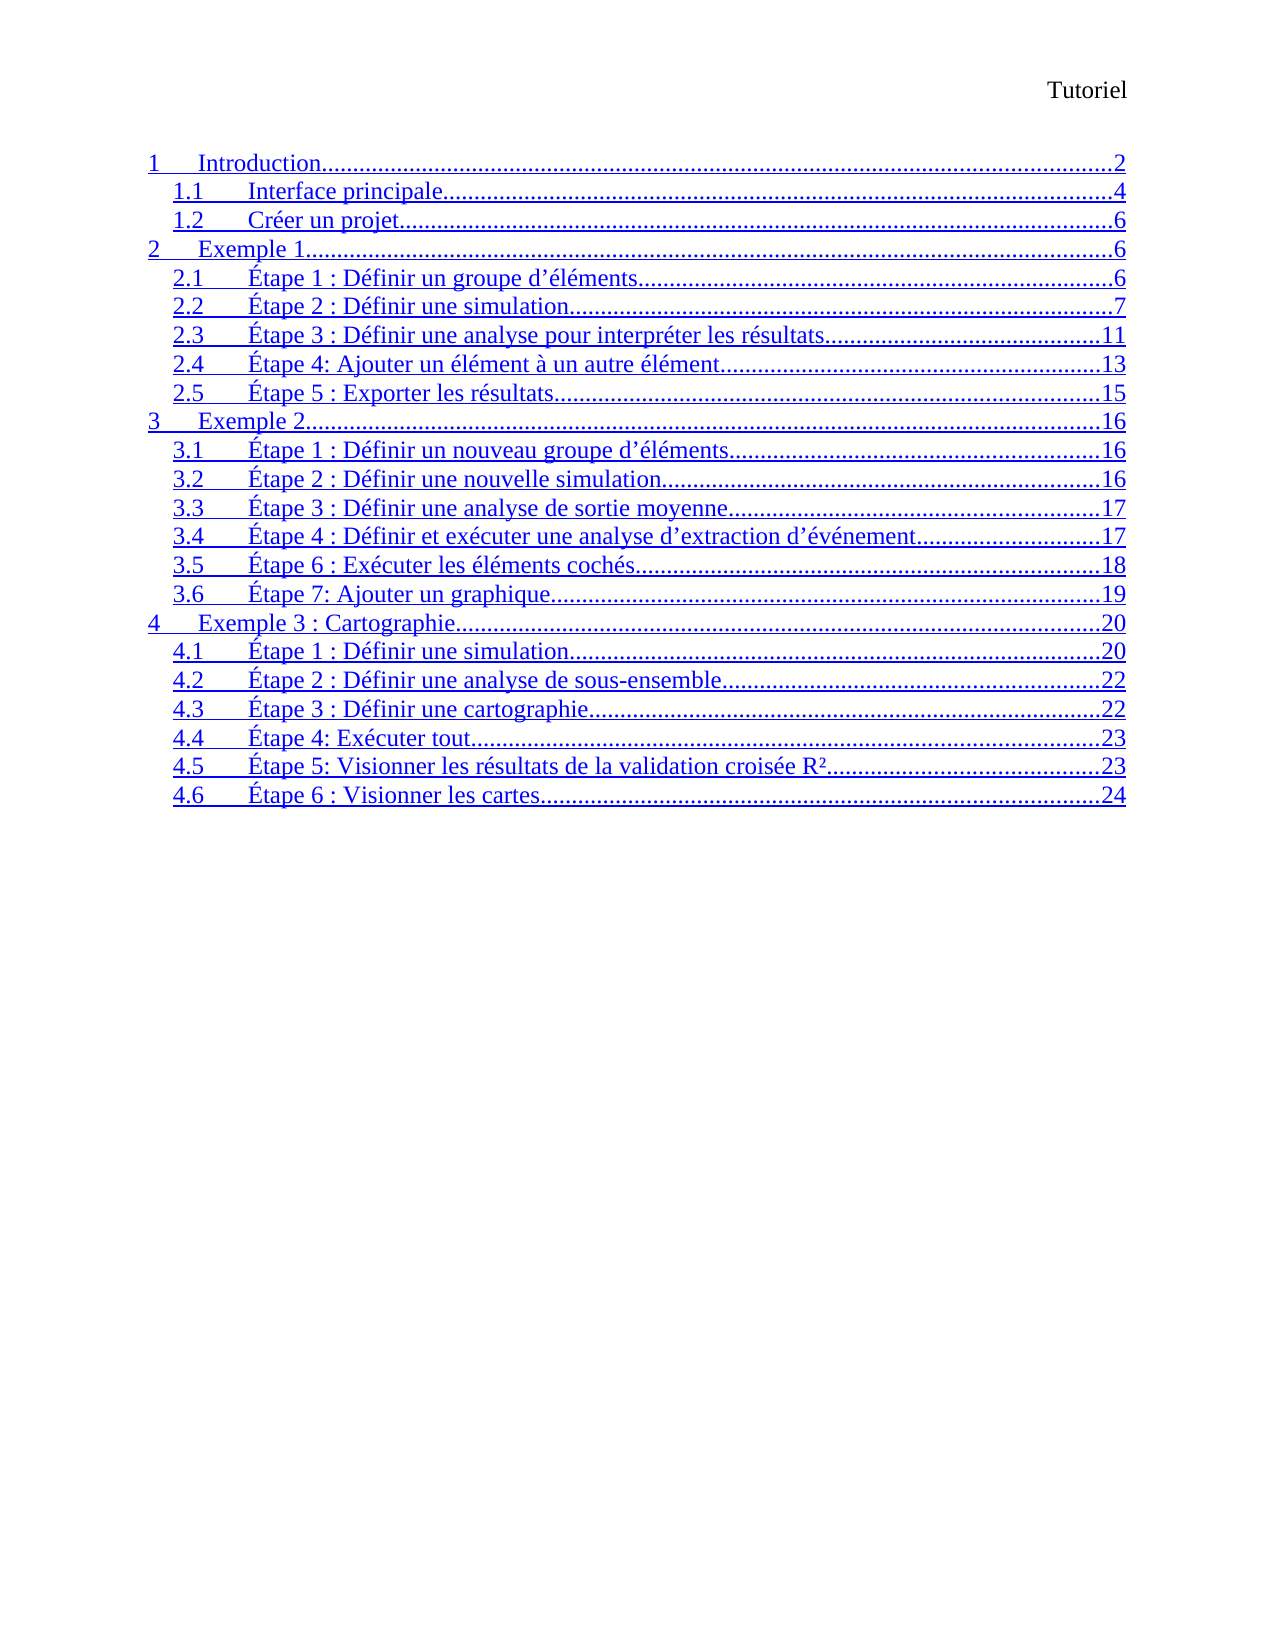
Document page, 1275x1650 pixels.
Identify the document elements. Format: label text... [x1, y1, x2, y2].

text 4.6 Étape 6 : Visionner les cartes 24 [173, 780, 1127, 809]
text 3 Exemple 2 16 [148, 406, 1127, 435]
text 1.1 Interface principale 4 [173, 176, 1127, 205]
text 3.3 Étape 3 : Définir une analyse de sortie moyenne 17 [173, 493, 1127, 521]
text 4.1 Étape 1 : Définir une simulation 20 [173, 636, 1127, 665]
text 3.6 Étape 7: Ajouter un graphique 19 [173, 579, 1127, 608]
text 4.5 Étape 5: Visionner les résultats de la validation croisée R² 23 [173, 751, 1127, 780]
text 2 Exemple 1 6 [148, 234, 1127, 263]
text 4.2 Étape 2 : Définir une analyse de sous-ensemble 22 [173, 665, 1127, 694]
text 3.5 Étape 6 : Exécuter les éléments cochés 18 [173, 550, 1127, 579]
text 4 Exemple 3 : Cartographie 20 [148, 608, 1127, 636]
text 4.4 Étape 4: Exécuter tout 23 [173, 723, 1127, 751]
text 3.4 Étape 4 : Définir et exécuter une analyse d’extraction d’événement 17 [173, 521, 1127, 550]
text 3.1 Étape 1 : Définir un nouveau groupe d’éléments 16 [173, 435, 1127, 464]
text 3.2 Étape 2 : Définir une nouvelle simulation 16 [173, 464, 1127, 493]
text 2.3 Étape 3 : Définir une analyse pour interpréter les résultats 11 [173, 320, 1127, 349]
text 4.3 Étape 3 : Définir une cartographie 22 [173, 694, 1127, 723]
text 1 Introduction 2 [148, 148, 1127, 176]
text 1.2 Créer un projet 6 [173, 205, 1127, 234]
text 2.1 Étape 1 : Définir un groupe d’éléments 6 [173, 263, 1127, 291]
text 2.4 Étape 4: Ajouter un élément à un autre élément 13 [173, 349, 1127, 378]
text 2.2 Étape 2 : Définir une simulation 7 [173, 291, 1127, 320]
text 2.5 Étape 5 : Exporter les résultats 15 [173, 378, 1127, 406]
